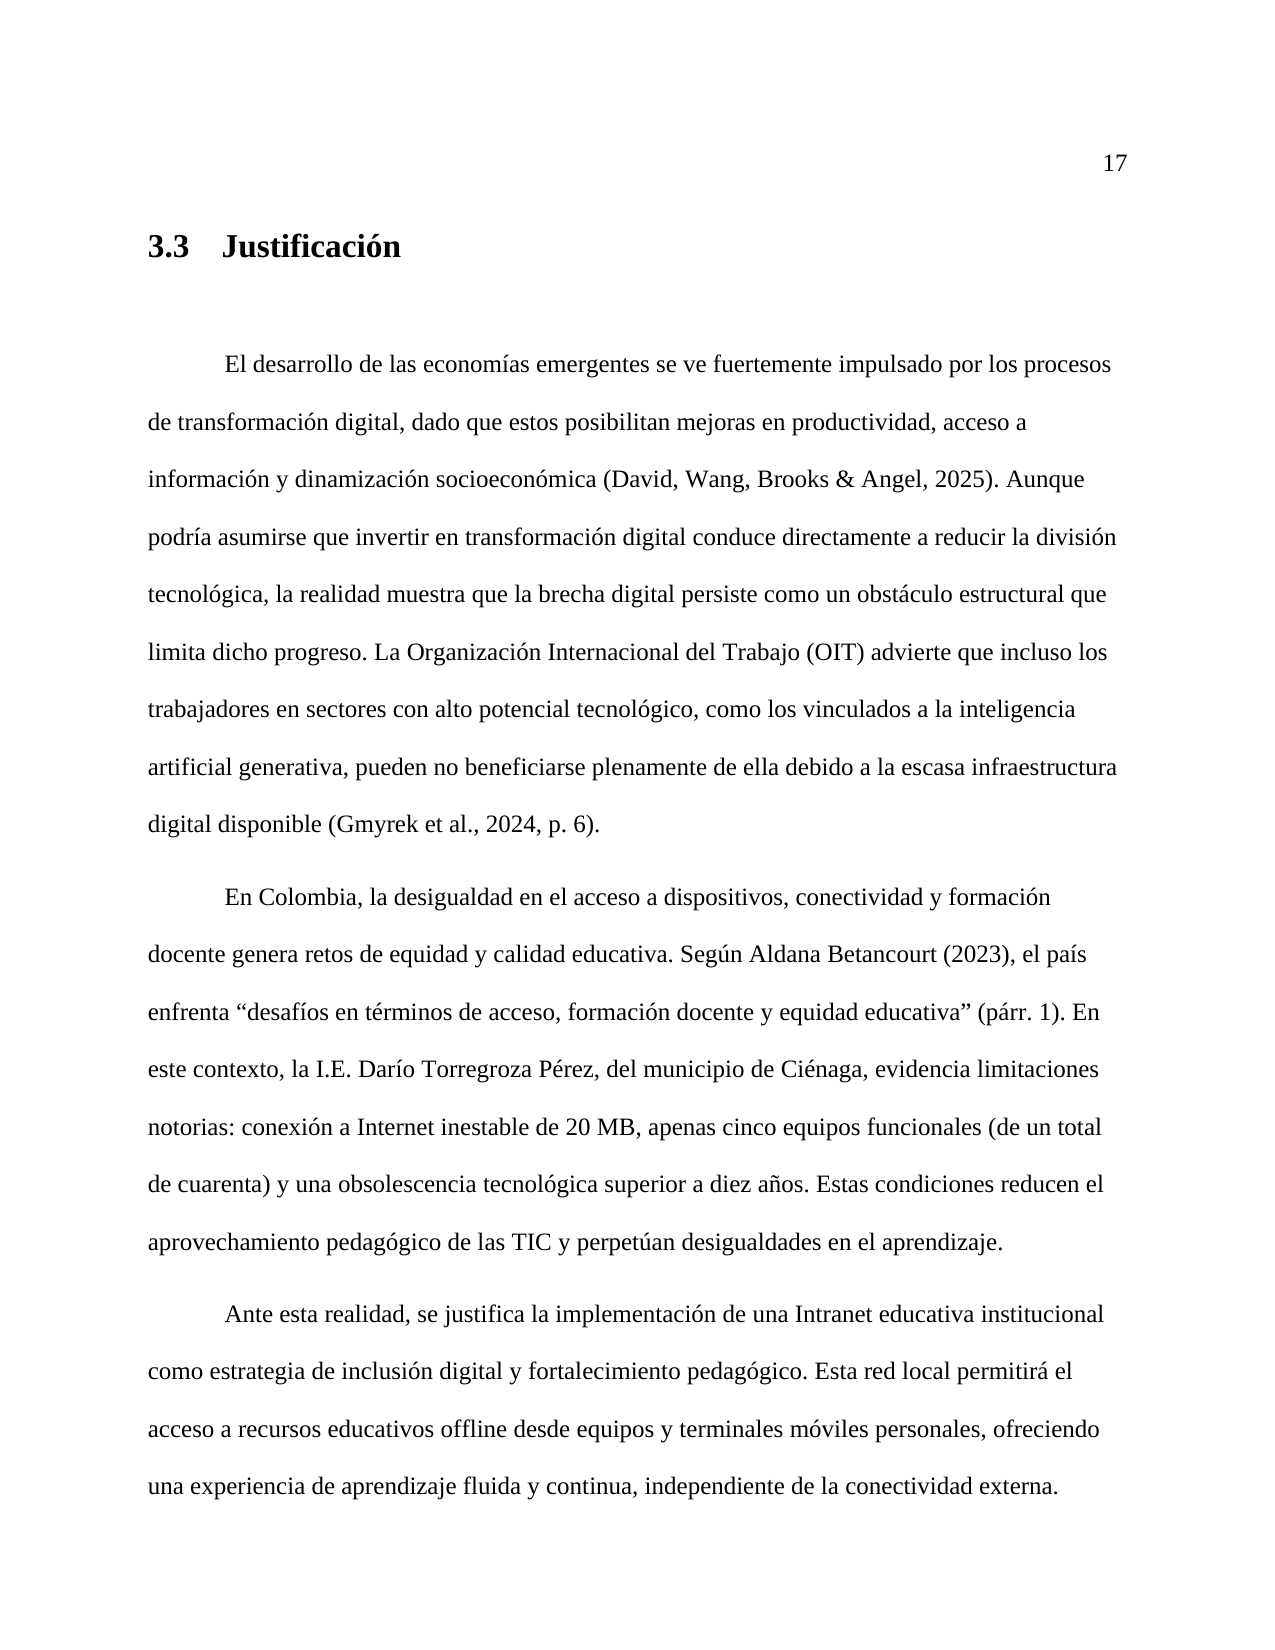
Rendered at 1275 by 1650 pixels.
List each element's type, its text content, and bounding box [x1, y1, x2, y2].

text El desarrollo de las economías emergentes se ve fuertemente impulsado por los procesos de transformación digital, dado que estos posibilitan mejoras en productividad, acceso a información y dinamización socioeconómica (David, Wang, Brooks & Angel, 2025). Aunque podría asumirse que invertir en transformación digital conduce directamente a reducir la división tecnológica, la realidad muestra que la brecha digital persiste como un obstáculo estructural que limita dicho progreso. La Organización Internacional del Trabajo (OIT) advierte que incluso los trabajadores en sectores con alto potencial tecnológico, como los vinculados a la inteligencia artificial generativa, pueden no beneficiarse plenamente de ella debido a la escasa infraestructura digital disponible (Gmyrek et al., 2024, p. 6). [148, 349, 1127, 838]
text Ante esta realidad, se justifica la implementación de una Intranet educativa institucional como estrategia de inclusión digital y fortalecimiento pedagógico. Esta red local permitirá el acceso a recursos educativos offline desde equipos y terminales móviles personales, ofreciendo una experiencia de aprendizaje fluida y continua, independiente de la conectividad externa. [148, 1299, 1127, 1500]
subtitle Justificación [148, 227, 1127, 265]
text En Colombia, la desigualdad en el acceso a dispositivos, conectividad y formación docente genera retos de equidad y calidad educativa. Según Aldana Betancourt (2023), el país enfrenta “desafíos en términos de acceso, formación docente y equidad educativa” (párr. 1). En este contexto, la I.E. Darío Torregroza Pérez, del municipio de Ciénaga, evidencia limitaciones notorias: conexión a Internet inestable de 20 MB, apenas cinco equipos funcionales (de un total de cuarenta) y una obsolescencia tecnológica superior a diez años. Estas condiciones reducen el aprovechamiento pedagógico de las TIC y perpetúan desigualdades en el aprendizaje. [148, 882, 1127, 1255]
